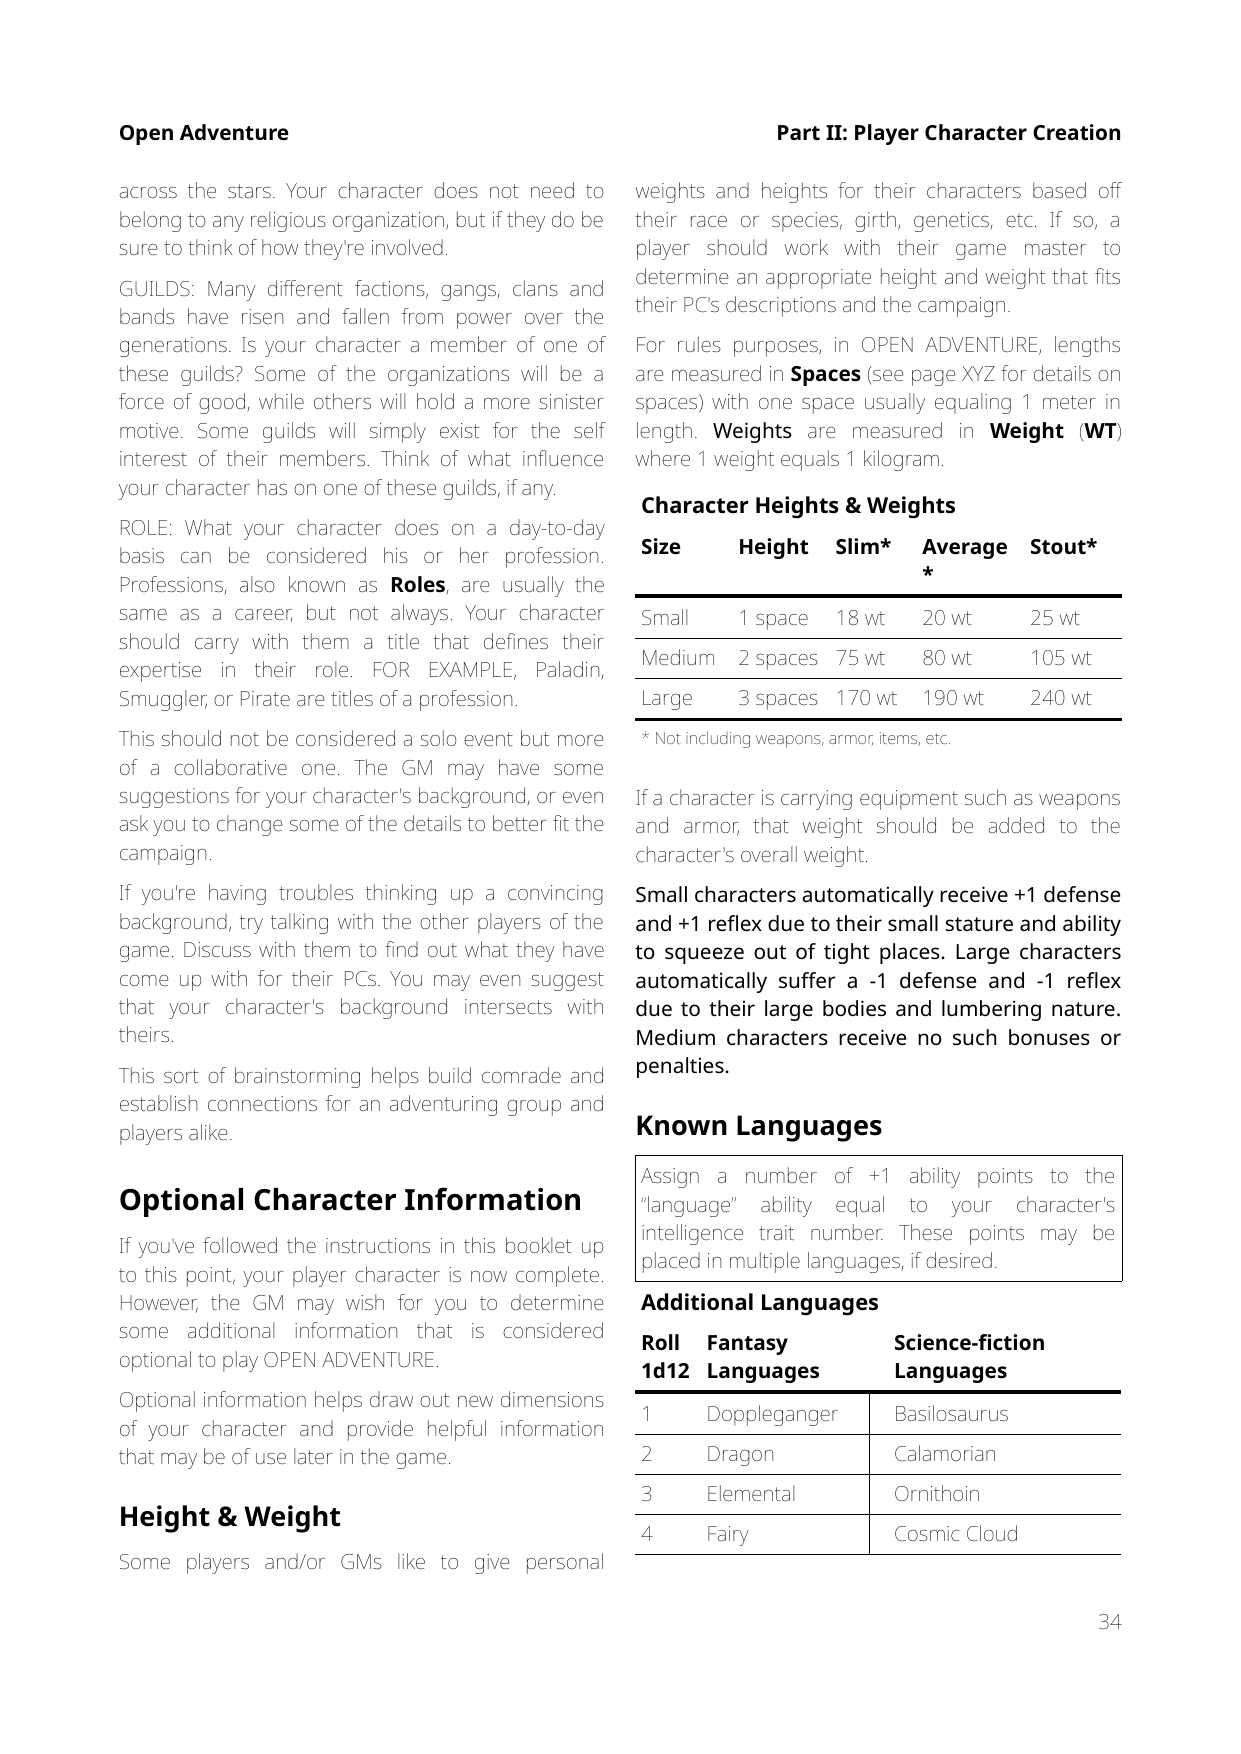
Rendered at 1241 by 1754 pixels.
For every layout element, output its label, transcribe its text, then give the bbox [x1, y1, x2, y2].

table_cell [870, 1435, 888, 1473]
table_cell [870, 1515, 888, 1553]
text For rules purposes, in OPEN ADVENTURE, lengths are measured in Spaces (see page XYZ for details on spaces) with one space usually equaling 1 meter in length. Weights are measured in Weight (WT) where 1 weight equals 1 kilogram. [635, 331, 1122, 473]
text If you've followed the instructions in this booklet up to this point, your player character is now complete. However, the GM may wish for you to determine some additional information that is considered optional to play OPEN ADVENTURE. [118, 1231, 605, 1373]
table_cell 190 wt [916, 679, 1024, 717]
table_cell * Not including weapons, armor, items, etc. [635, 721, 1122, 755]
subtitle Optional Character Information [118, 1179, 605, 1219]
table_cell 105 wt [1024, 639, 1122, 677]
text This sort of brainstorming helps build comrade and establish connections for an adventuring group and players alike. [118, 1061, 605, 1146]
table_cell [870, 1322, 888, 1390]
text weights and heights for their characters based off their race or species, girth, genetics, etc. If so, a player should work with their game master to determine an appropriate height and weight that fits their PC's descriptions and the campaign. [635, 176, 1122, 319]
table_cell 240 wt [1024, 679, 1122, 717]
text ROLE: What your character does on a day-to-day basis can be considered his or her profession. Professions, also known as Roles, are usually the same as a career, but not always. Your character should carry with them a title that defines their expertise in their role. FOR EXAMPLE, Paladin, Smuggler, or Pirate are titles of a profession. [118, 513, 605, 712]
table_cell Elemental [701, 1475, 869, 1513]
table_cell Height [732, 526, 829, 594]
table_cell 2 spaces [732, 639, 829, 677]
table_cell Small [635, 598, 732, 637]
table_cell Large [635, 679, 732, 717]
table_header Character Heights & Weights [635, 485, 1122, 526]
table_header Assign a number of +1 ability points to the “language” ability equal to your character's intelligence trait number. These points may be placed in multiple languages, if desired. [636, 1156, 1122, 1281]
table_cell 1 space [732, 598, 829, 637]
table_cell Doppleganger [701, 1394, 869, 1433]
table_cell 20 wt [916, 598, 1024, 637]
table_cell Roll 1d12 [635, 1322, 701, 1390]
table_cell Medium [635, 639, 732, 677]
table_cell Size [635, 526, 732, 594]
table_cell 4 [635, 1515, 701, 1553]
text This should not be considered a solo event but more of a collaborative one. The GM may have some suggestions for your character's background, or even ask you to change some of the details to better fit the campaign. [118, 724, 605, 866]
table_cell Calamorian [888, 1435, 1121, 1473]
table_cell 2 [635, 1435, 701, 1473]
table_cell [870, 1394, 888, 1433]
table_cell 18 wt [830, 598, 916, 637]
table_cell Slim* [830, 526, 916, 594]
subtitle Known Languages [635, 1106, 1122, 1143]
table_cell 25 wt [1024, 598, 1122, 637]
subtitle Height & Weight [118, 1497, 605, 1534]
table_cell 3 [635, 1475, 701, 1513]
table_cell 75 wt [830, 639, 916, 677]
table_cell 3 spaces [732, 679, 829, 717]
text Small characters automatically receive +1 defense and +1 reflex due to their small stature and ability to squeeze out of tight places. Large characters automatically suffer a -1 defense and -1 reflex due to their large bodies and lumbering nature. Medium characters receive no such bonuses or penalties. [635, 880, 1122, 1079]
text Optional information helps draw out new dimensions of your character and provide helpful information that may be of use later in the game. [118, 1386, 605, 1471]
table_cell Stout* [1024, 526, 1122, 594]
table_cell Fairy [701, 1515, 869, 1553]
table_cell Ornithoin [888, 1475, 1121, 1513]
text GUILDS: Many different factions, gangs, clans and bands have risen and fallen from power over the generations. Is your character a member of one of these guilds? Some of the organizations will be a force of good, while others will hold a more sinister motive. Some guilds will simply exist for the self interest of their members. Think of what influence your character has on one of these guilds, if any. [118, 274, 605, 501]
table_cell Fantasy Languages [701, 1322, 869, 1390]
table_cell 80 wt [916, 639, 1024, 677]
table_cell Cosmic Cloud [888, 1515, 1121, 1553]
table_cell Average* [916, 526, 1024, 594]
table_cell 1 [635, 1394, 701, 1433]
table_cell Dragon [701, 1435, 869, 1473]
table_cell Science-fiction Languages [888, 1322, 1121, 1390]
text If you're having troubles thinking up a convincing background, try talking with the other players of the game. Discuss with them to find out what they have come up with for their PCs. You may even suggest that your character's background intersects with theirs. [118, 878, 605, 1049]
table_header Additional Languages [635, 1282, 1121, 1322]
table_cell [870, 1475, 888, 1513]
text across the stars. Your character does not need to belong to any religious organization, but if they do be sure to think of how they're involved. [118, 176, 605, 262]
table_cell Basilosaurus [888, 1394, 1121, 1433]
text If a character is carrying equipment such as weapons and armor, that weight should be added to the character's overall weight. [635, 755, 1122, 868]
text Some players and/or GMs like to give personal [118, 1547, 605, 1575]
table_cell 170 wt [830, 679, 916, 717]
